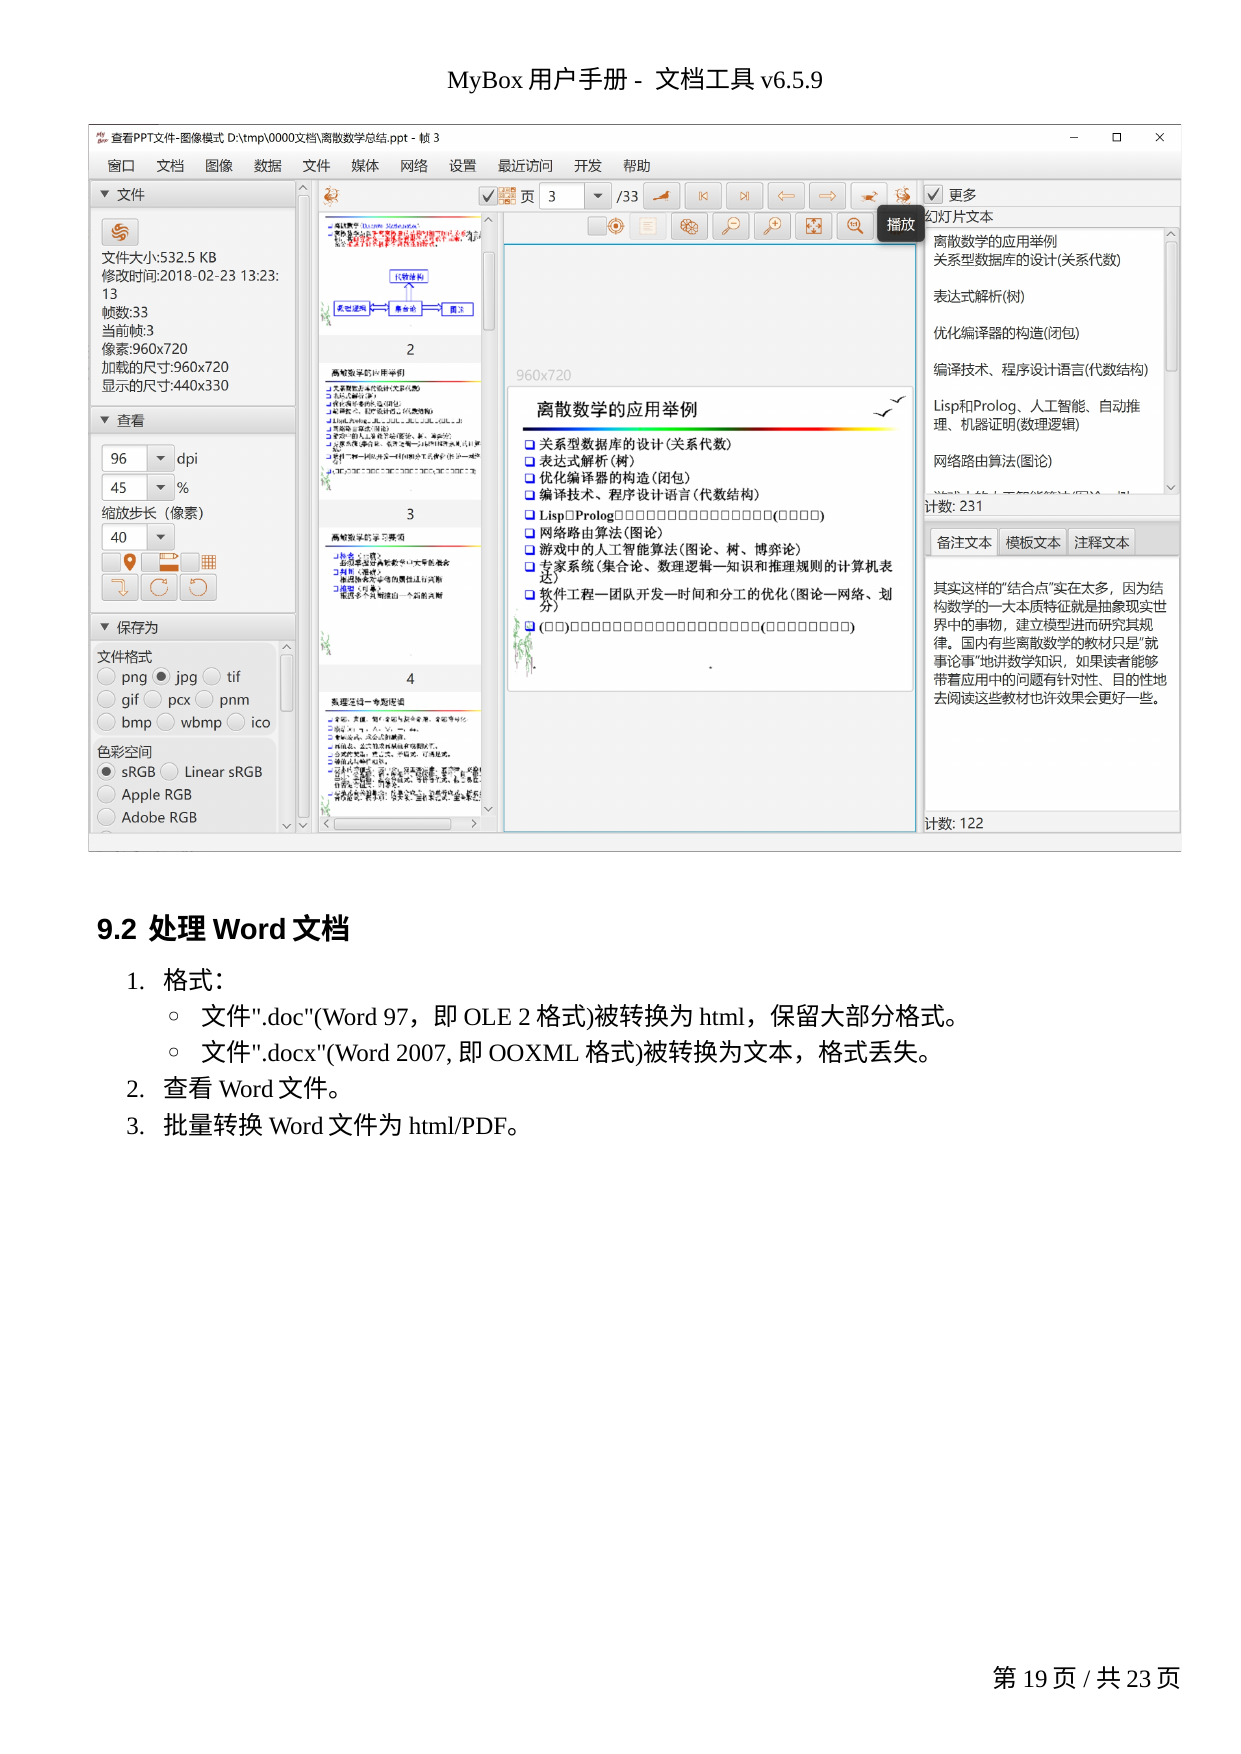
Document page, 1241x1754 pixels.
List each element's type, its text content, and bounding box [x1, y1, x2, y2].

subtitle 处理Word文档 [88, 905, 1181, 948]
list 批量转换Word文件为html/PDF。 [126, 1105, 1181, 1141]
list 查看Word文件。 [126, 1069, 1181, 1105]
list 格式： [126, 960, 1181, 996]
list 文件".doc"(Word 97，即OLE 2格式)被转换为html，保留大部分格式。 [163, 996, 1181, 1033]
picture [88, 124, 1182, 852]
list 文件".docx"(Word 2007, 即OOXML格式)被转换为文本，格式丢失。 [163, 1033, 1181, 1069]
